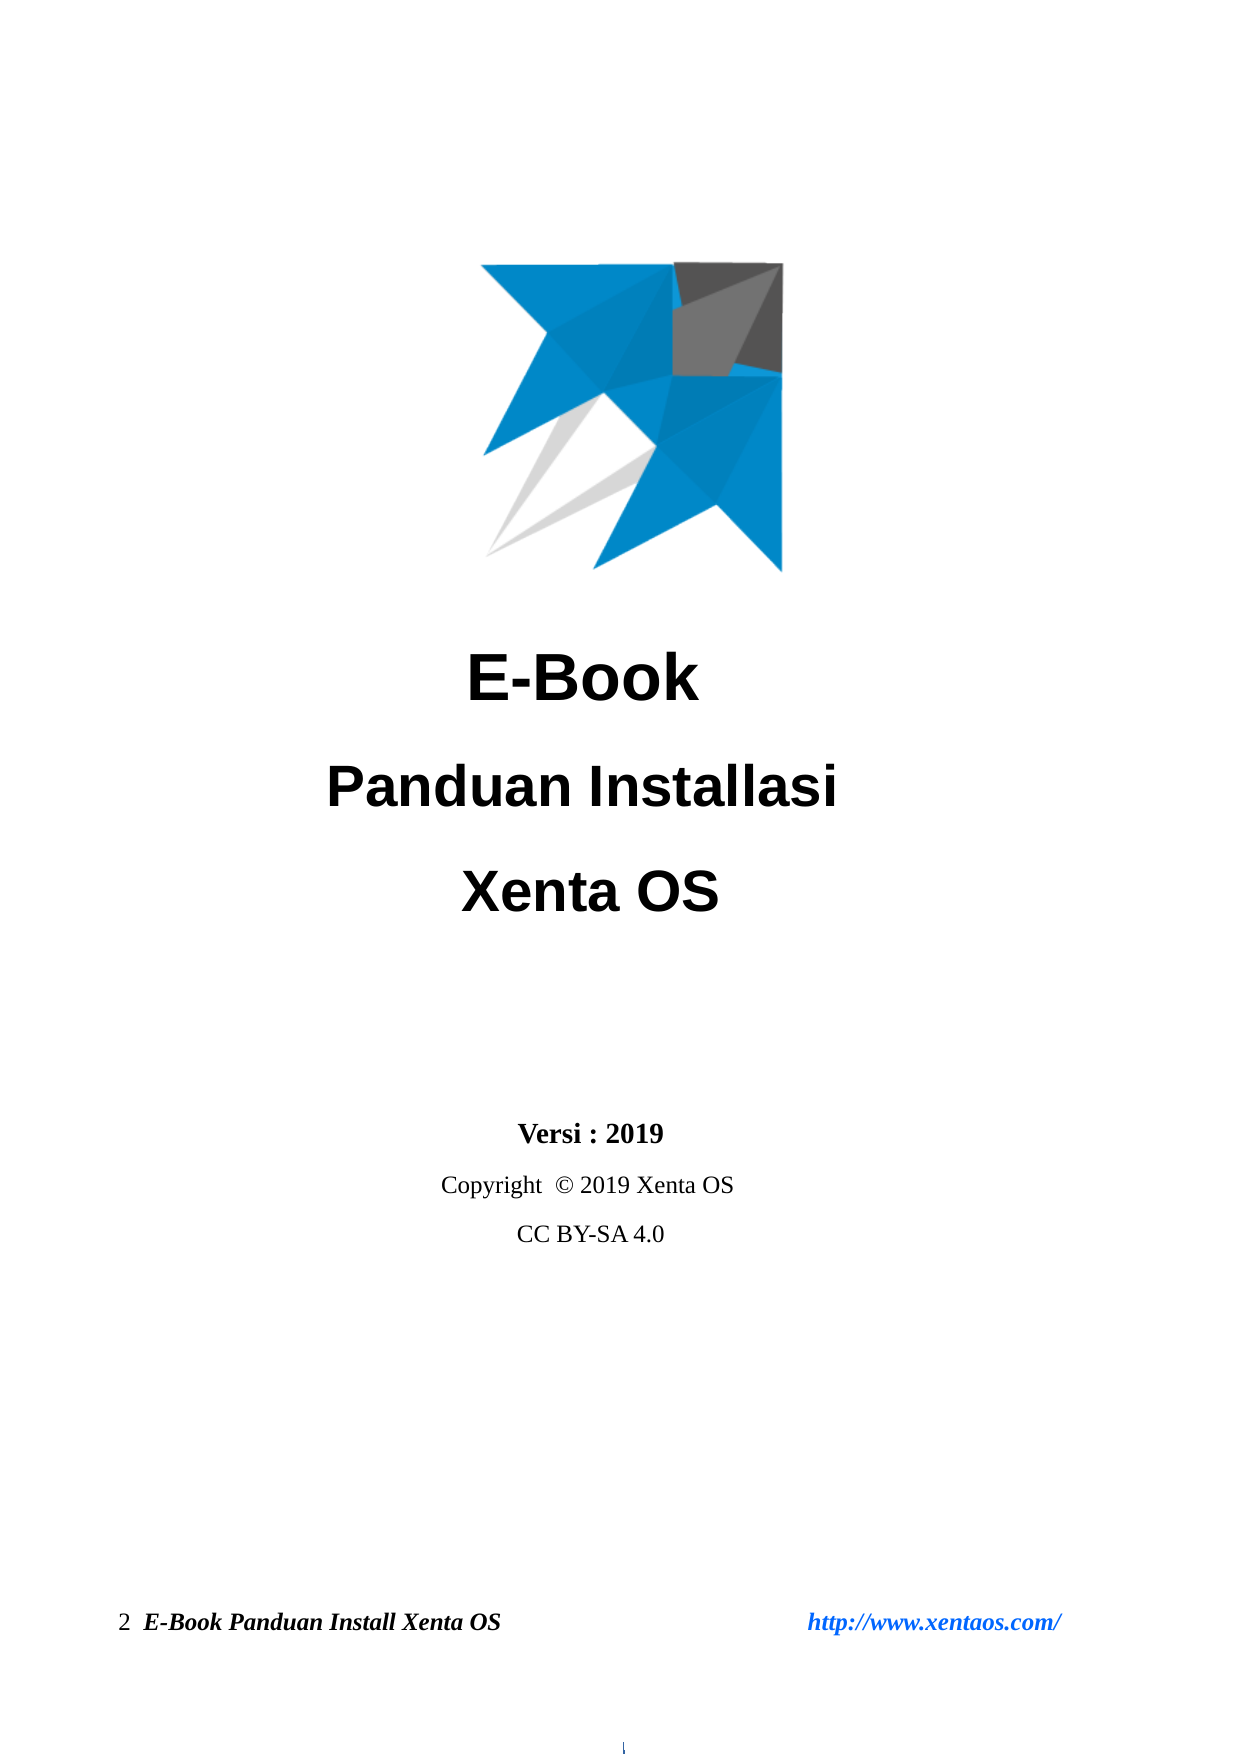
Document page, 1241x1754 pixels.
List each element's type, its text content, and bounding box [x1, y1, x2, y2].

title Panduan Installasi [118, 752, 1063, 819]
text Copyright © 2019 Xenta OS [118, 1171, 1063, 1199]
text CC BY-SA 4.0 [118, 1219, 1063, 1248]
title E-Book [118, 638, 1063, 714]
title Xenta OS [118, 856, 1063, 923]
text Versi : 2019 [118, 1116, 1063, 1149]
picture [444, 237, 810, 603]
